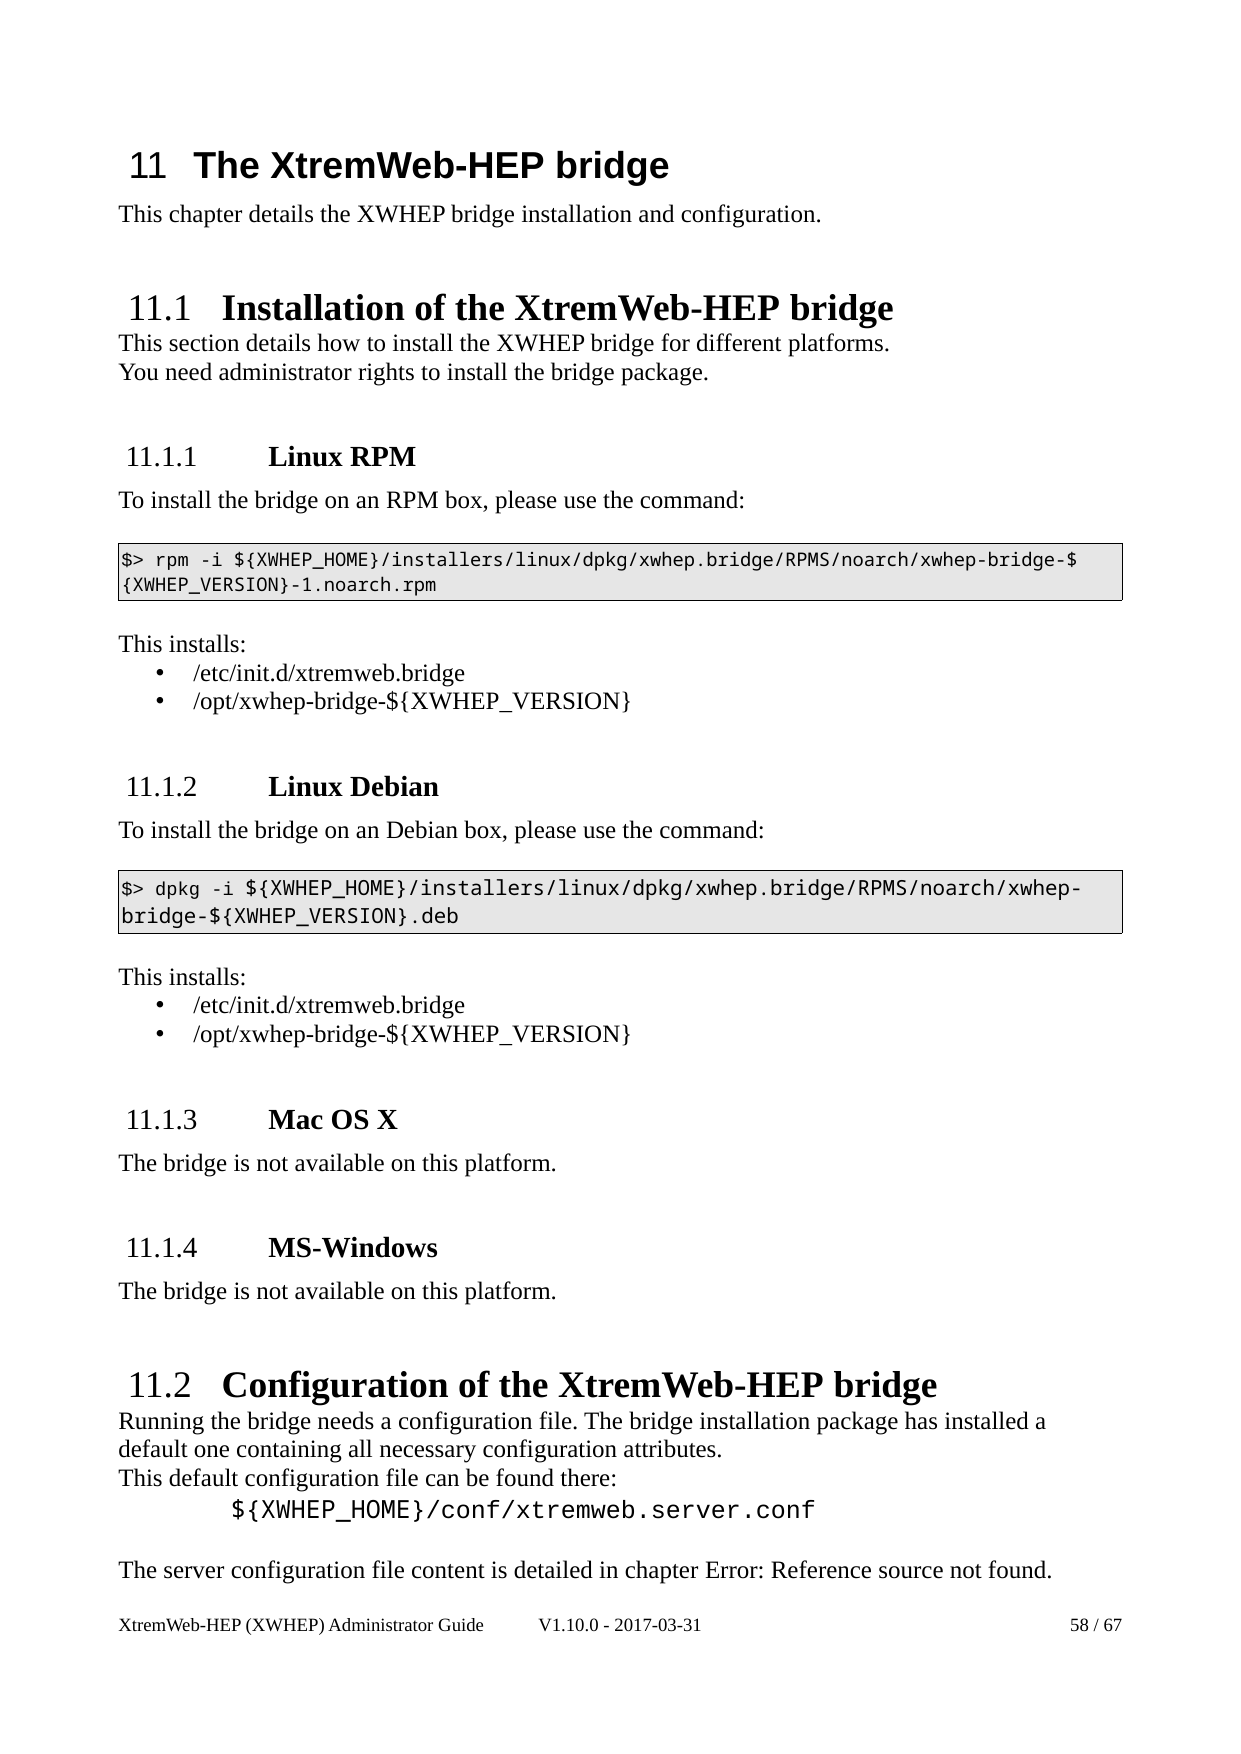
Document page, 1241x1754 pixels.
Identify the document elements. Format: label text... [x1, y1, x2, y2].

text $> dpkg -i ${XWHEP_HOME}/installers/linux/dpkg/xwhep.bridge/RPMS/noarch/xwhep-bridge-${XWHEP_VERSION}.deb [119, 871, 1122, 933]
subtitle MS-Windows [118, 1230, 1122, 1264]
subtitle Installation of the XtremWeb-HEP bridge [118, 285, 1122, 328]
subtitle Configuration of the XtremWeb-HEP bridge [118, 1363, 1122, 1406]
text To install the bridge on an RPM box, please use the command: [118, 485, 1122, 514]
subtitle Linux Debian [118, 769, 1122, 802]
subtitle Mac OS X [118, 1102, 1122, 1135]
text This installs: [118, 962, 1122, 991]
list ${XWHEP_HOME}/conf/xtremweb.server.conf [193, 1492, 1122, 1526]
text The server configuration file content is detailed in chapter Erreur : source de la référence non trouvée. [118, 1555, 1122, 1584]
text $> rpm -i ${XWHEP_HOME}/installers/linux/dpkg/xwhep.bridge/RPMS/noarch/xwhep-bridge-${XWHEP_VERSION}-1.noarch.rpm [119, 544, 1122, 600]
text This installs: [118, 629, 1122, 658]
text This chapter details the XWHEP bridge installation and configuration. [118, 199, 1122, 227]
list /opt/xwhep-bridge-${XWHEP_VERSION} [156, 1019, 1122, 1048]
text The bridge is not available on this platform. [118, 1148, 1122, 1177]
text The bridge is not available on this platform. [118, 1276, 1122, 1305]
text To install the bridge on an Debian box, please use the command: [118, 815, 1122, 844]
text You need administrator rights to install the bridge package. [118, 357, 1122, 386]
subtitle Linux RPM [118, 439, 1122, 473]
text This default configuration file can be found there: [118, 1463, 1122, 1492]
list /opt/xwhep-bridge-${XWHEP_VERSION} [156, 686, 1122, 715]
subtitle The XtremWeb-HEP bridge [118, 143, 1122, 186]
list /etc/init.d/xtremweb.bridge [156, 991, 1122, 1019]
text This section details how to install the XWHEP bridge for different platforms. [118, 328, 1122, 357]
text Running the bridge needs a configuration file. The bridge installation package has installed a default one containing all necessary configuration attributes. [118, 1406, 1122, 1463]
list /etc/init.d/xtremweb.bridge [156, 658, 1122, 686]
